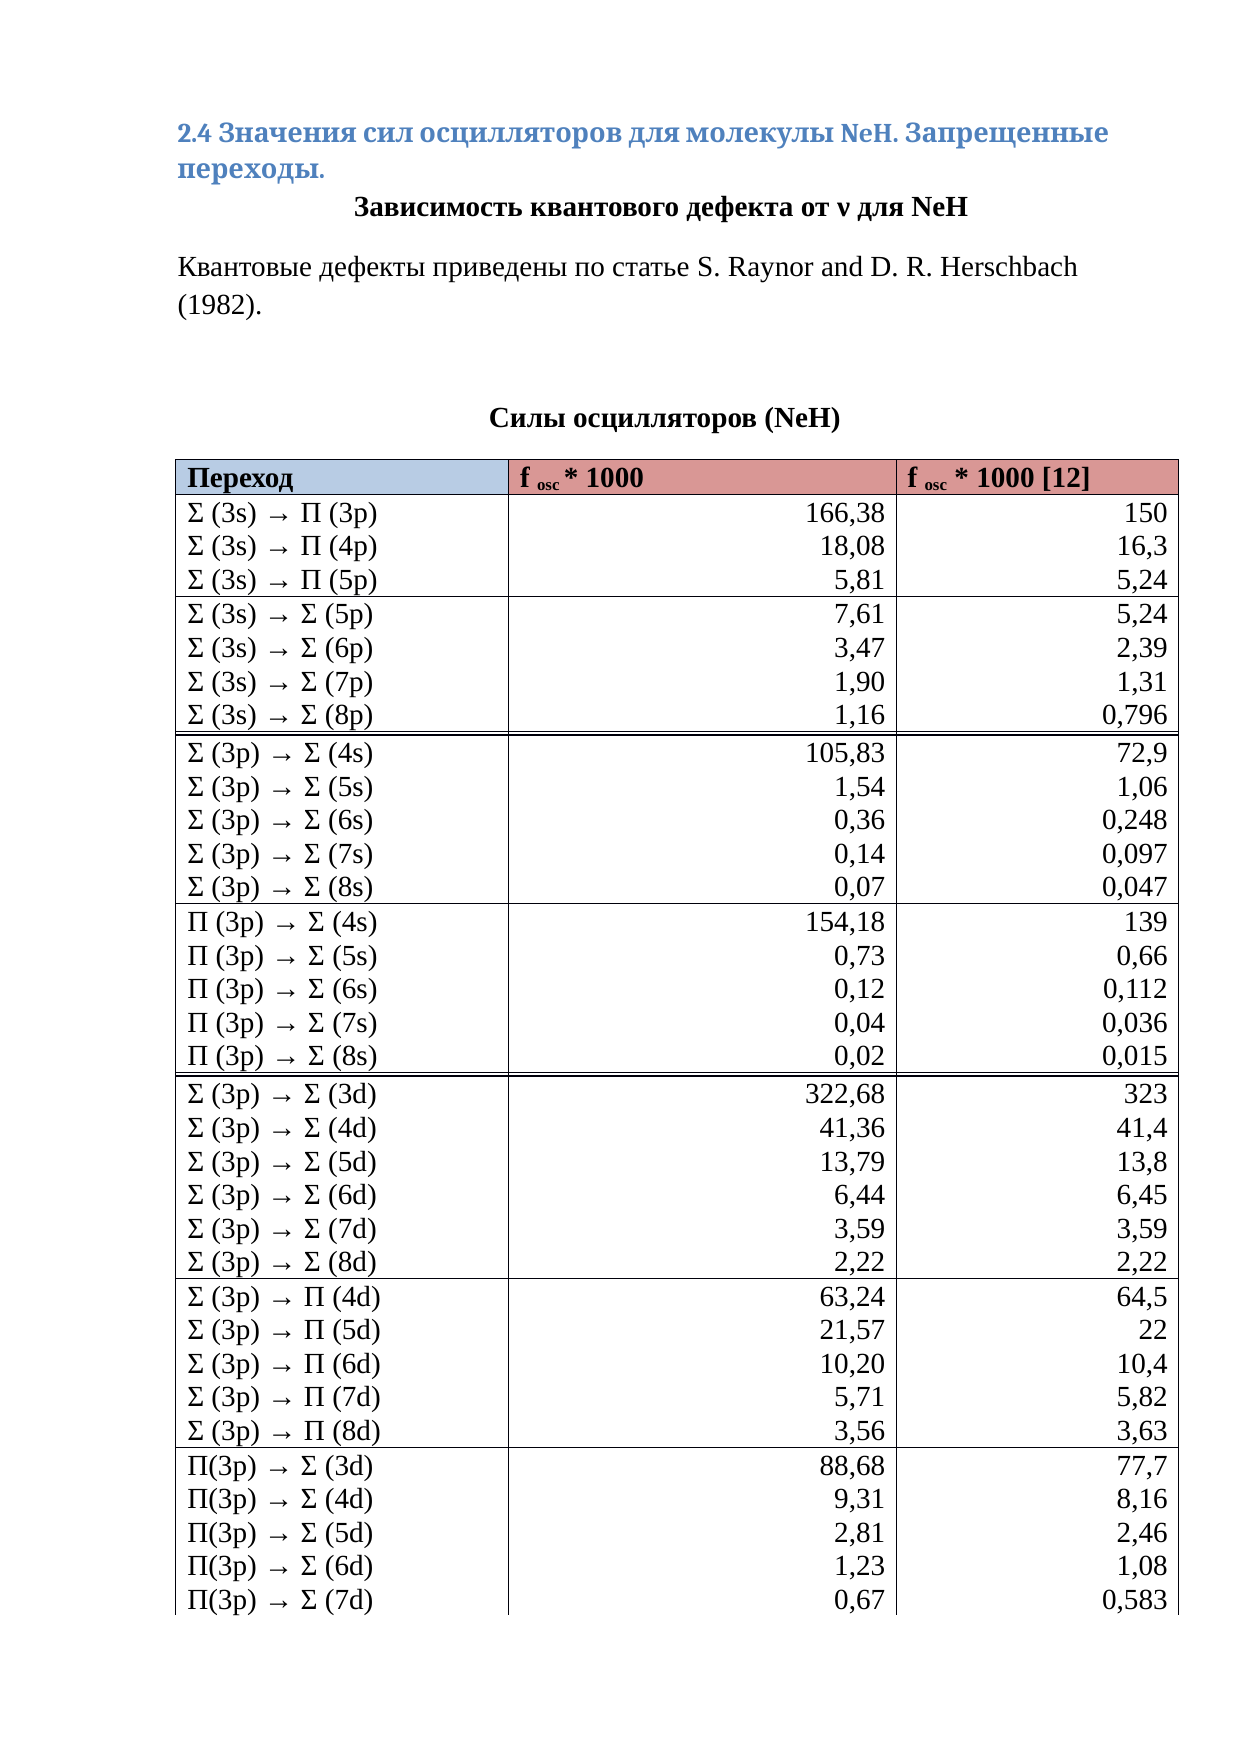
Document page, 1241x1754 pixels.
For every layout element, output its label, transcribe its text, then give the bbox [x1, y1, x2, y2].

table_cell 166,38 [509, 495, 896, 528]
text Силы осцилляторов (NeH) [177, 400, 1152, 433]
table_cell Σ (3p) → Σ (7d) [176, 1211, 508, 1244]
table_cell Σ (3p) → Σ (3d) [176, 1077, 508, 1110]
table_cell 5,71 [509, 1380, 896, 1413]
table_cell 88,68 [509, 1448, 896, 1481]
table_cell 3,59 [897, 1211, 1178, 1244]
table_cell Σ (3p) → Σ (5d) [176, 1144, 508, 1177]
text Квантовые дефекты приведены по статье S. Raynor and D. R. Herschbach (1982). [177, 249, 1152, 321]
table_cell 13,79 [509, 1144, 896, 1177]
table_cell 1,16 [509, 697, 896, 731]
table_cell 10,20 [509, 1346, 896, 1379]
table_cell Σ (3p) → Σ (8d) [176, 1244, 508, 1278]
table_cell 1,90 [509, 664, 896, 697]
table_cell 18,08 [509, 529, 896, 562]
table_cell 7,61 [509, 597, 896, 630]
table_cell П(3p) → Σ (4d) [176, 1481, 508, 1515]
table_cell 2,46 [897, 1515, 1178, 1548]
table_cell Σ (3p) → Σ (8s) [176, 870, 508, 903]
table_cell 64,5 [897, 1279, 1178, 1312]
table_cell П (3p) → Σ (8s) [176, 1038, 508, 1072]
table_cell 0,02 [509, 1038, 896, 1072]
table_cell 5,81 [509, 562, 896, 596]
table_cell 1,23 [509, 1548, 896, 1582]
table_cell 105,83 [509, 736, 896, 769]
table_header f osc * 1000 [12] [897, 460, 1178, 494]
table_cell 63,24 [509, 1279, 896, 1312]
table_cell Σ (3p) → Σ (7s) [176, 836, 508, 869]
table_header Переход [176, 460, 508, 494]
table_cell 2,39 [897, 630, 1178, 664]
table_cell 41,36 [509, 1110, 896, 1144]
table_cell Σ (3p) → Σ (6d) [176, 1177, 508, 1211]
table_cell 10,4 [897, 1346, 1178, 1379]
table_cell П (3p) → Σ (7s) [176, 1005, 508, 1038]
table_cell 3,59 [509, 1211, 896, 1244]
table_cell Σ (3p) → Σ (4d) [176, 1110, 508, 1144]
table_cell 0,67 [509, 1582, 896, 1615]
table_cell 0,047 [897, 870, 1178, 903]
table_cell 41,4 [897, 1110, 1178, 1144]
table_cell 1,54 [509, 769, 896, 802]
table_cell 0,112 [897, 971, 1178, 1005]
table_cell Σ (3p) → Σ (5s) [176, 769, 508, 802]
table_cell Σ (3p) → П (8d) [176, 1413, 508, 1447]
table_cell 0,66 [897, 938, 1178, 971]
table_cell 5,24 [897, 562, 1178, 596]
table_cell П(3p) → Σ (6d) [176, 1548, 508, 1582]
table_cell Σ (3p) → П (6d) [176, 1346, 508, 1379]
table_cell 322,68 [509, 1077, 896, 1110]
table_cell Σ (3s) → Σ (7p) [176, 664, 508, 697]
table_cell 3,47 [509, 630, 896, 664]
table_cell 16,3 [897, 529, 1178, 562]
table_cell 0,015 [897, 1038, 1178, 1072]
table_cell 22 [897, 1313, 1178, 1346]
table_cell 1,06 [897, 769, 1178, 802]
table_cell 6,45 [897, 1177, 1178, 1211]
table_cell Σ (3s) → Σ (6p) [176, 630, 508, 664]
table_cell 323 [897, 1077, 1178, 1110]
table_cell 0,036 [897, 1005, 1178, 1038]
table_cell 9,31 [509, 1481, 896, 1515]
table_cell 2,81 [509, 1515, 896, 1548]
table_cell 2,22 [509, 1244, 896, 1278]
table_cell П (3p) → Σ (5s) [176, 938, 508, 971]
table_cell 21,57 [509, 1313, 896, 1346]
table_cell Σ (3p) → П (7d) [176, 1380, 508, 1413]
table_cell Σ (3s) → П (5p) [176, 562, 508, 596]
table_cell 1,31 [897, 664, 1178, 697]
table_cell Σ (3s) → Σ (8p) [176, 697, 508, 731]
table_cell Σ (3p) → Σ (4s) [176, 736, 508, 769]
table_cell 2,22 [897, 1244, 1178, 1278]
table_cell Σ (3p) → П (4d) [176, 1279, 508, 1312]
table_cell 13,8 [897, 1144, 1178, 1177]
table_cell 0,097 [897, 836, 1178, 869]
table_cell Σ (3s) → Σ (5p) [176, 597, 508, 630]
table_cell 150 [897, 495, 1178, 528]
table_header f osc * 1000 [509, 460, 896, 494]
table_cell П(3p) → Σ (5d) [176, 1515, 508, 1548]
table_cell 5,82 [897, 1380, 1178, 1413]
table_cell П (3p) → Σ (6s) [176, 971, 508, 1005]
table_cell 0,04 [509, 1005, 896, 1038]
table_cell 3,63 [897, 1413, 1178, 1447]
table_cell 0,583 [897, 1582, 1178, 1615]
table_cell 0,796 [897, 697, 1178, 731]
table_cell 154,18 [509, 904, 896, 938]
table_cell 77,7 [897, 1448, 1178, 1481]
table_cell 0,14 [509, 836, 896, 869]
table_cell П(3p) → Σ (3d) [176, 1448, 508, 1481]
table_cell 0,36 [509, 803, 896, 836]
table_cell 0,248 [897, 803, 1178, 836]
table_cell 0,07 [509, 870, 896, 903]
table_cell Σ (3s) → П (3p) [176, 495, 508, 528]
text Зависимость квантового дефекта от ν для NeH [177, 189, 1152, 223]
table_cell П(3p) → Σ (7d) [176, 1582, 508, 1615]
table_cell 139 [897, 904, 1178, 938]
table_cell 5,24 [897, 597, 1178, 630]
table_cell П (3p) → Σ (4s) [176, 904, 508, 938]
table_cell 8,16 [897, 1481, 1178, 1515]
table_cell 3,56 [509, 1413, 896, 1447]
table_cell 6,44 [509, 1177, 896, 1211]
subtitle 2.4 Значения сил осцилляторов для молекулы NeH. Запрещенные переходы. [177, 118, 1152, 185]
table_cell 0,12 [509, 971, 896, 1005]
table_cell Σ (3p) → Σ (6s) [176, 803, 508, 836]
table_cell Σ (3p) → П (5d) [176, 1313, 508, 1346]
table_cell 1,08 [897, 1548, 1178, 1582]
table_cell Σ (3s) → П (4p) [176, 529, 508, 562]
table_cell 72,9 [897, 736, 1178, 769]
table_cell 0,73 [509, 938, 896, 971]
